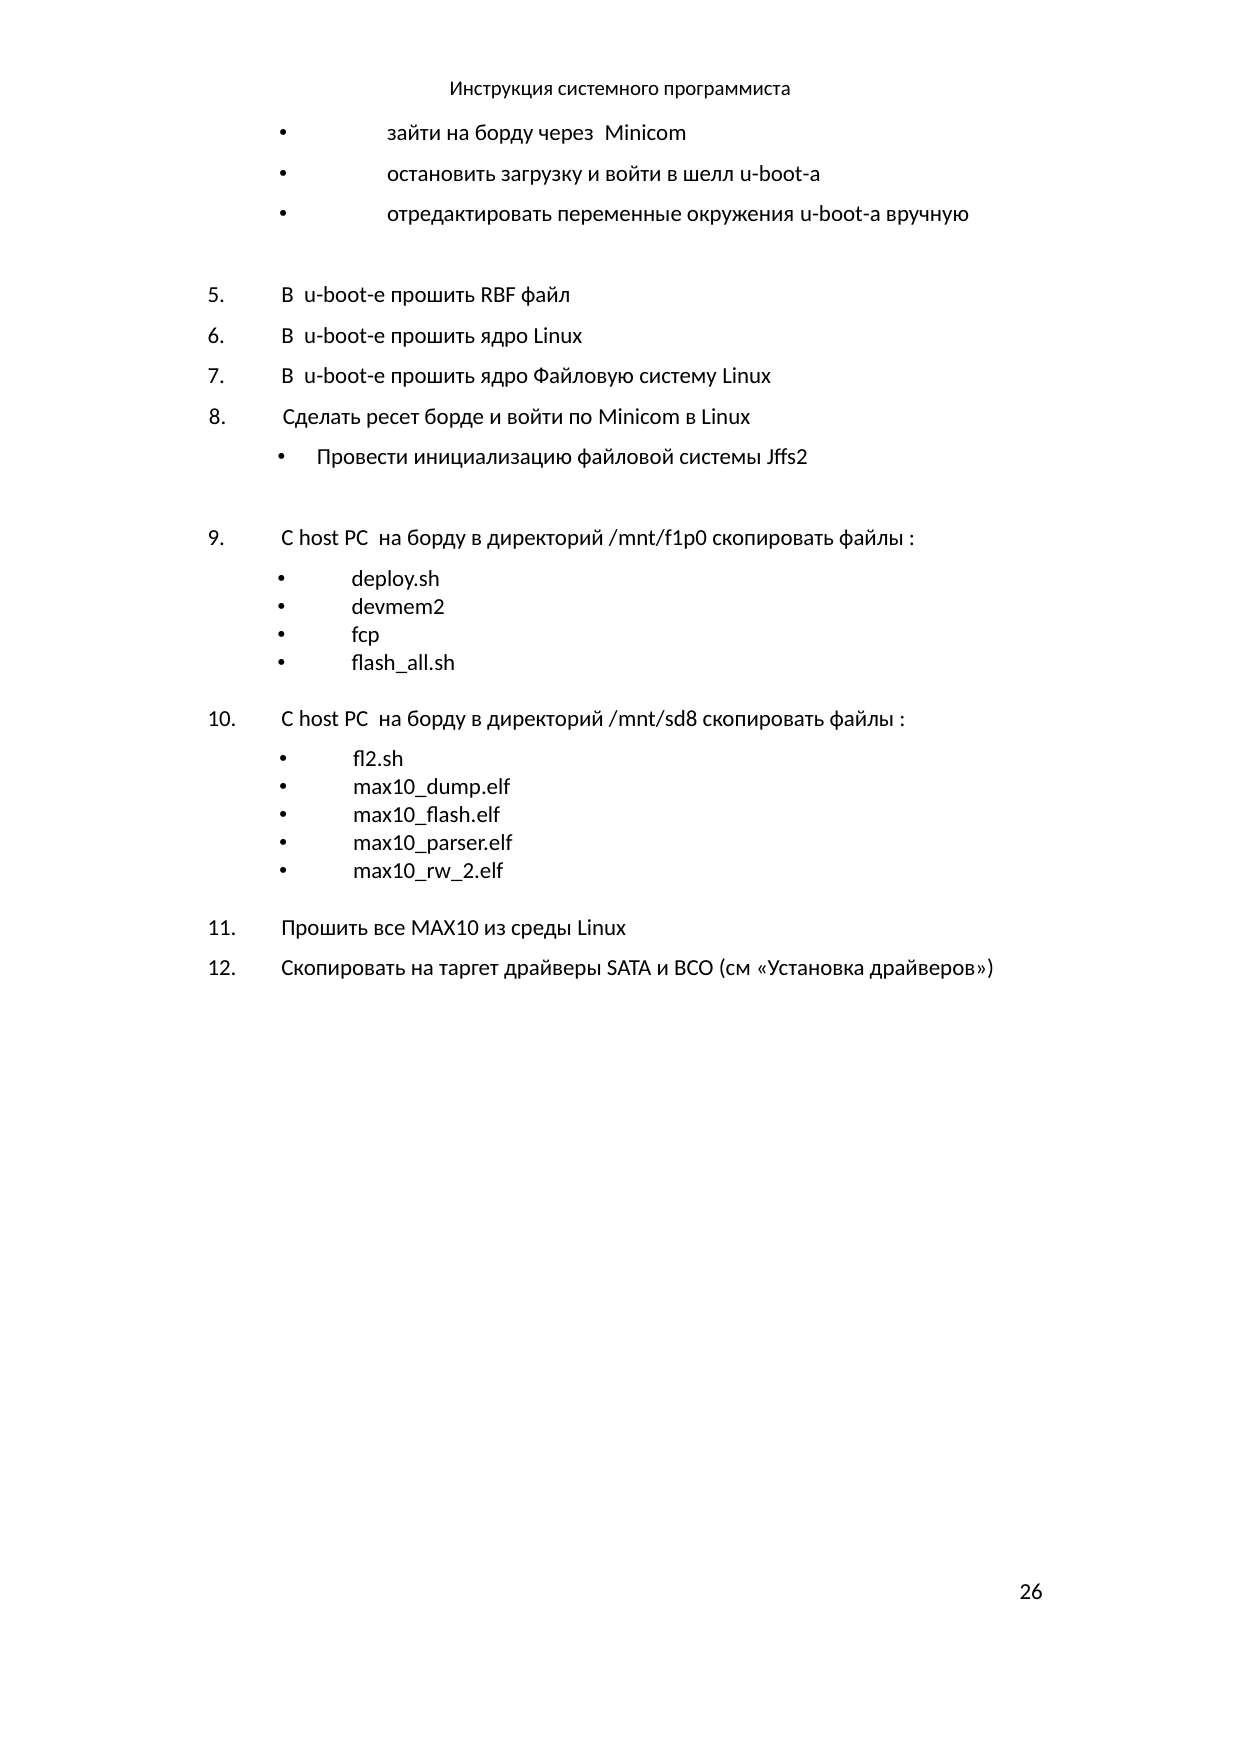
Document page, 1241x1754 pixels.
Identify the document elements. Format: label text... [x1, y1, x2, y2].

list остановить загрузку и войти в шелл u-boot-а [279, 159, 1122, 187]
list Скопировать на таргет драйверы SATA и BCO (см «Установка драйверов») [207, 953, 1122, 981]
list fcp [277, 620, 1122, 648]
list зайти на борду через Minicom [279, 118, 1122, 146]
list C host PC на борду в директорий /mnt/f1p0 cкопировать файлы : [207, 523, 1122, 551]
list Провести инициализацию файловой системы Jffs2 [277, 442, 1122, 470]
list max10_rw_2.elf [279, 857, 1122, 884]
list fl2.sh [279, 744, 1122, 772]
list Сделать ресет борде и войти по Minicom в Linux [209, 402, 1122, 430]
list C host PC на борду в директорий /mnt/sd8 cкопировать файлы : [207, 704, 1122, 732]
list Прошить все MAX10 из среды Linux [207, 913, 1122, 941]
list deploy.sh [277, 564, 1122, 592]
list В u-boot-e прошить ядро Linux [207, 321, 1122, 349]
list max10_flash.elf [279, 801, 1122, 828]
list В u-boot-e прошить RBF файл [207, 280, 1122, 308]
list max10_parser.elf [279, 828, 1122, 857]
list max10_dump.elf [279, 772, 1122, 801]
list devmem2 [277, 592, 1122, 620]
list отредактировать переменные окружения u-boot-а вручную [279, 199, 1122, 227]
list В u-boot-e прошить ядро Файловую систему Linux [207, 361, 1122, 389]
list flash_all.sh [277, 648, 1122, 676]
